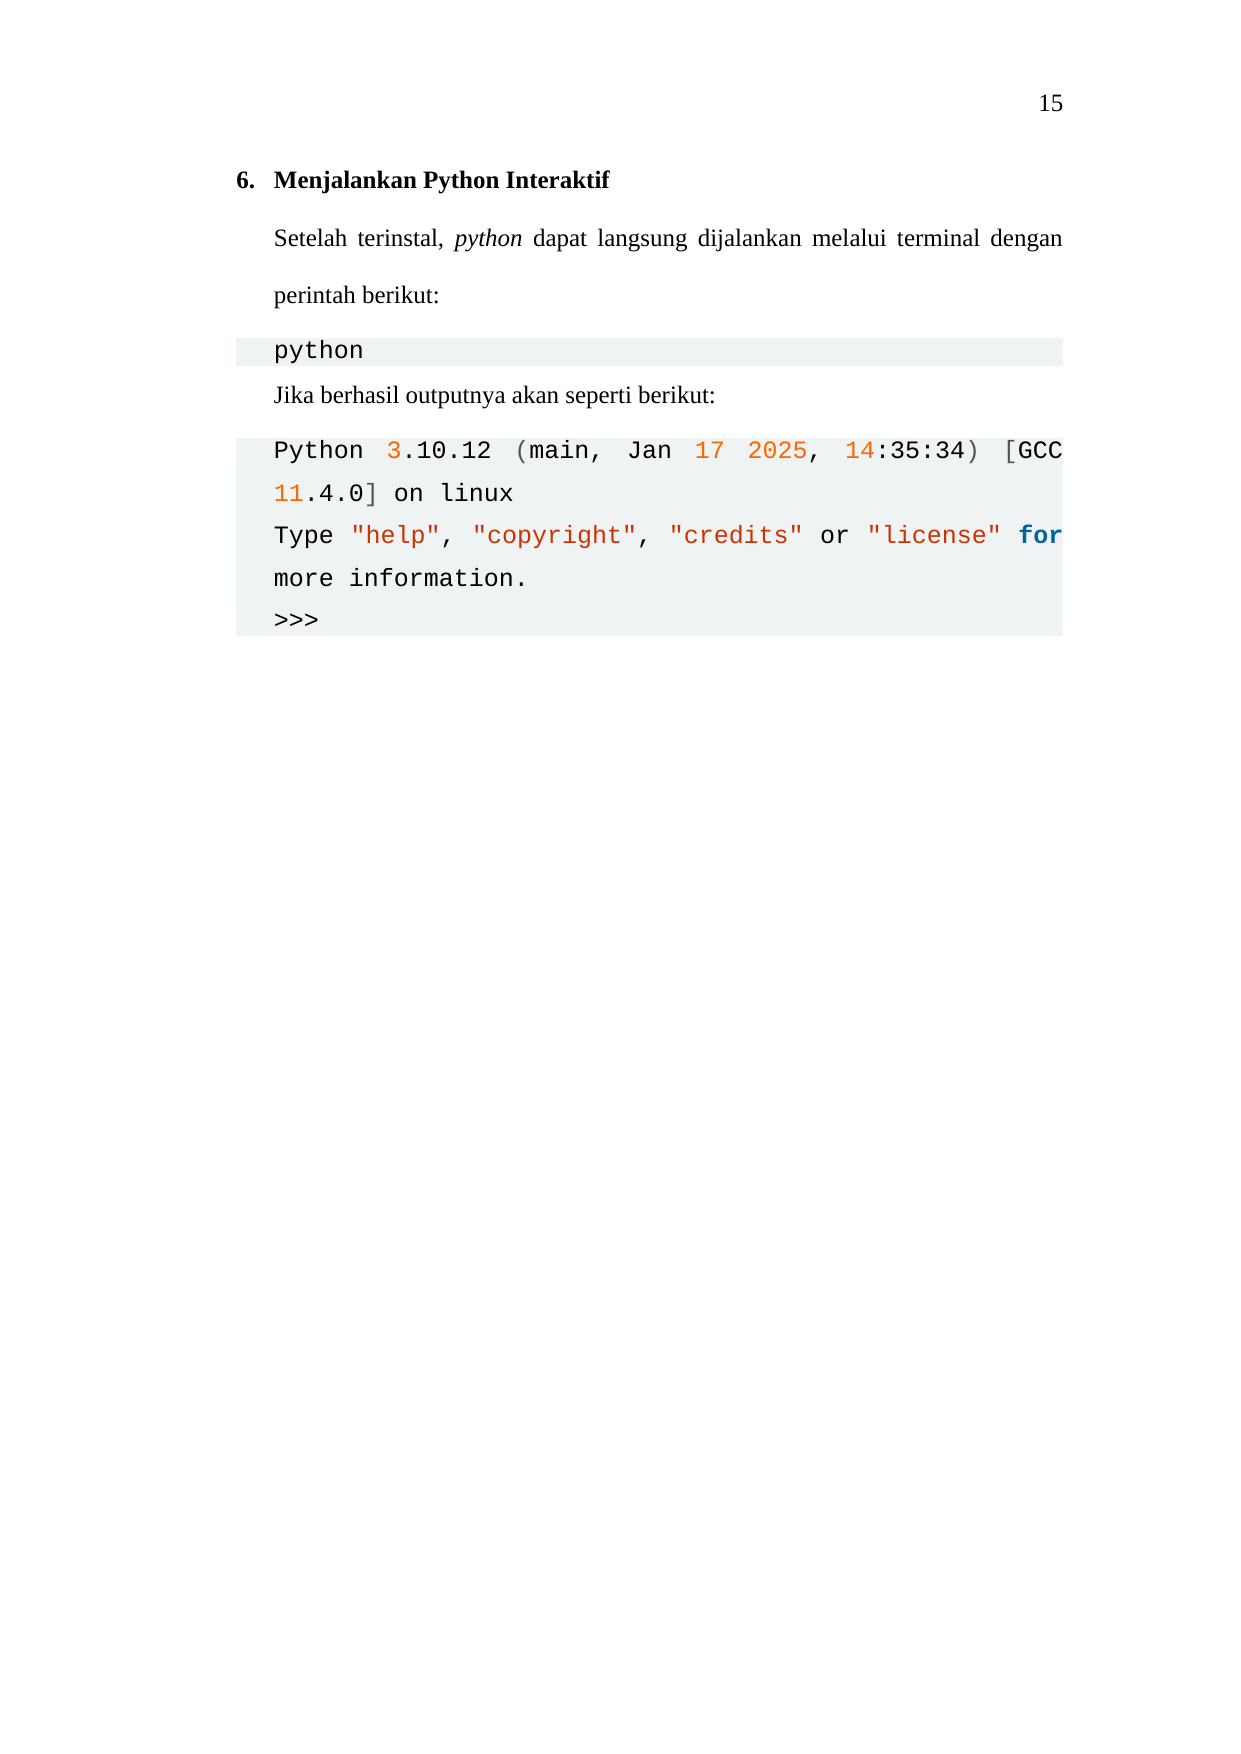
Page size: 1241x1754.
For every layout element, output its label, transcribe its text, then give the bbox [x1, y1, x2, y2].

list python [236, 338, 1063, 366]
list Type "help", "copyright", "credits" or "license" for more information. [236, 523, 1063, 594]
list Menjalankan Python Interaktif [236, 165, 1063, 194]
list Setelah terinstal, python dapat langsung dijalankan melalui terminal dengan perintah berikut: [236, 223, 1063, 309]
list Jika berhasil outputnya akan seperti berikut: [236, 380, 1063, 409]
list >>> [236, 608, 1063, 636]
list Python 3.10.12 (main, Jan 17 2025, 14:35:34) [GCC 11.4.0] on linux [236, 438, 1063, 509]
